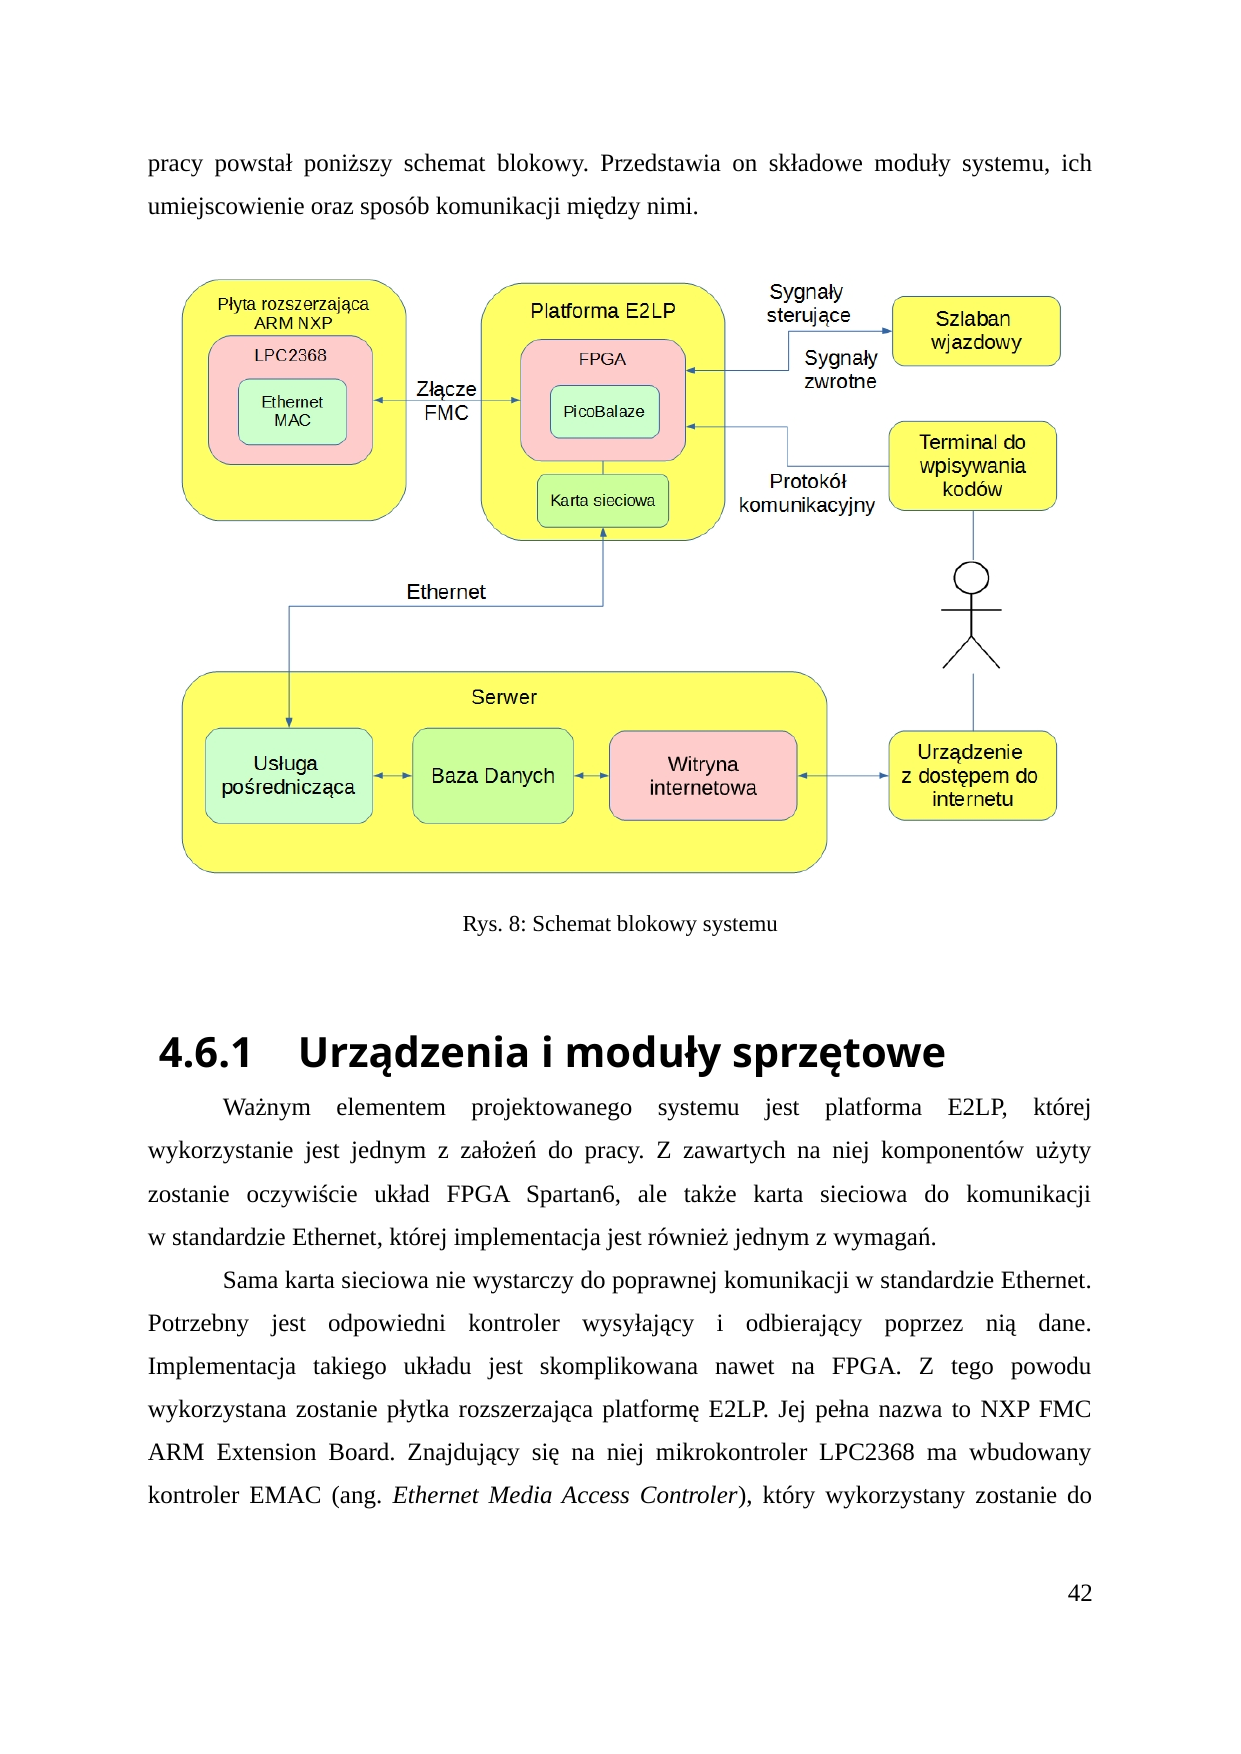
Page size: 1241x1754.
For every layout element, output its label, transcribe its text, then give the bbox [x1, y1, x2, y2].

text Sama karta sieciowa nie wystarczy do poprawnej komunikacji w standardzie Ethernet. Potrzebny jest odpowiedni kontroler wysyłający i odbierający poprzez nią dane. Implementacja takiego układu jest skomplikowana nawet na FPGA. Z tego powodu wykorzystana zostanie płytka rozszerzająca platformę E2LP. Jej pełna nazwa to NXP FMC ARM Extension Board. Znajdujący się na niej mikrokontroler LPC2368 ma wbudowany kontroler EMAC (ang. Ethernet Media Access Controler), który wykorzystany zostanie do [148, 1265, 1093, 1509]
picture [132, 246, 1109, 911]
text Ważnym elementem projektowanego systemu jest platforma E2LP, której wykorzystanie jest jednym z założeń do pracy. Z zawartych na niej komponentów użyty zostanie oczywiście układ FPGA Spartan6, ale także karta sieciowa do komunikacji w standardzie Ethernet, której implementacja jest również jednym z wymagań. [148, 1092, 1093, 1251]
subtitle Urządzenia i moduły sprzętowe [148, 1023, 1093, 1080]
text pracy powstał poniższy schemat blokowy. Przedstawia on składowe moduły systemu, ich umiejscowienie oraz sposób komunikacji między nimi. [148, 148, 1093, 219]
text Rys. 8: Schemat blokowy systemu [132, 911, 1109, 937]
